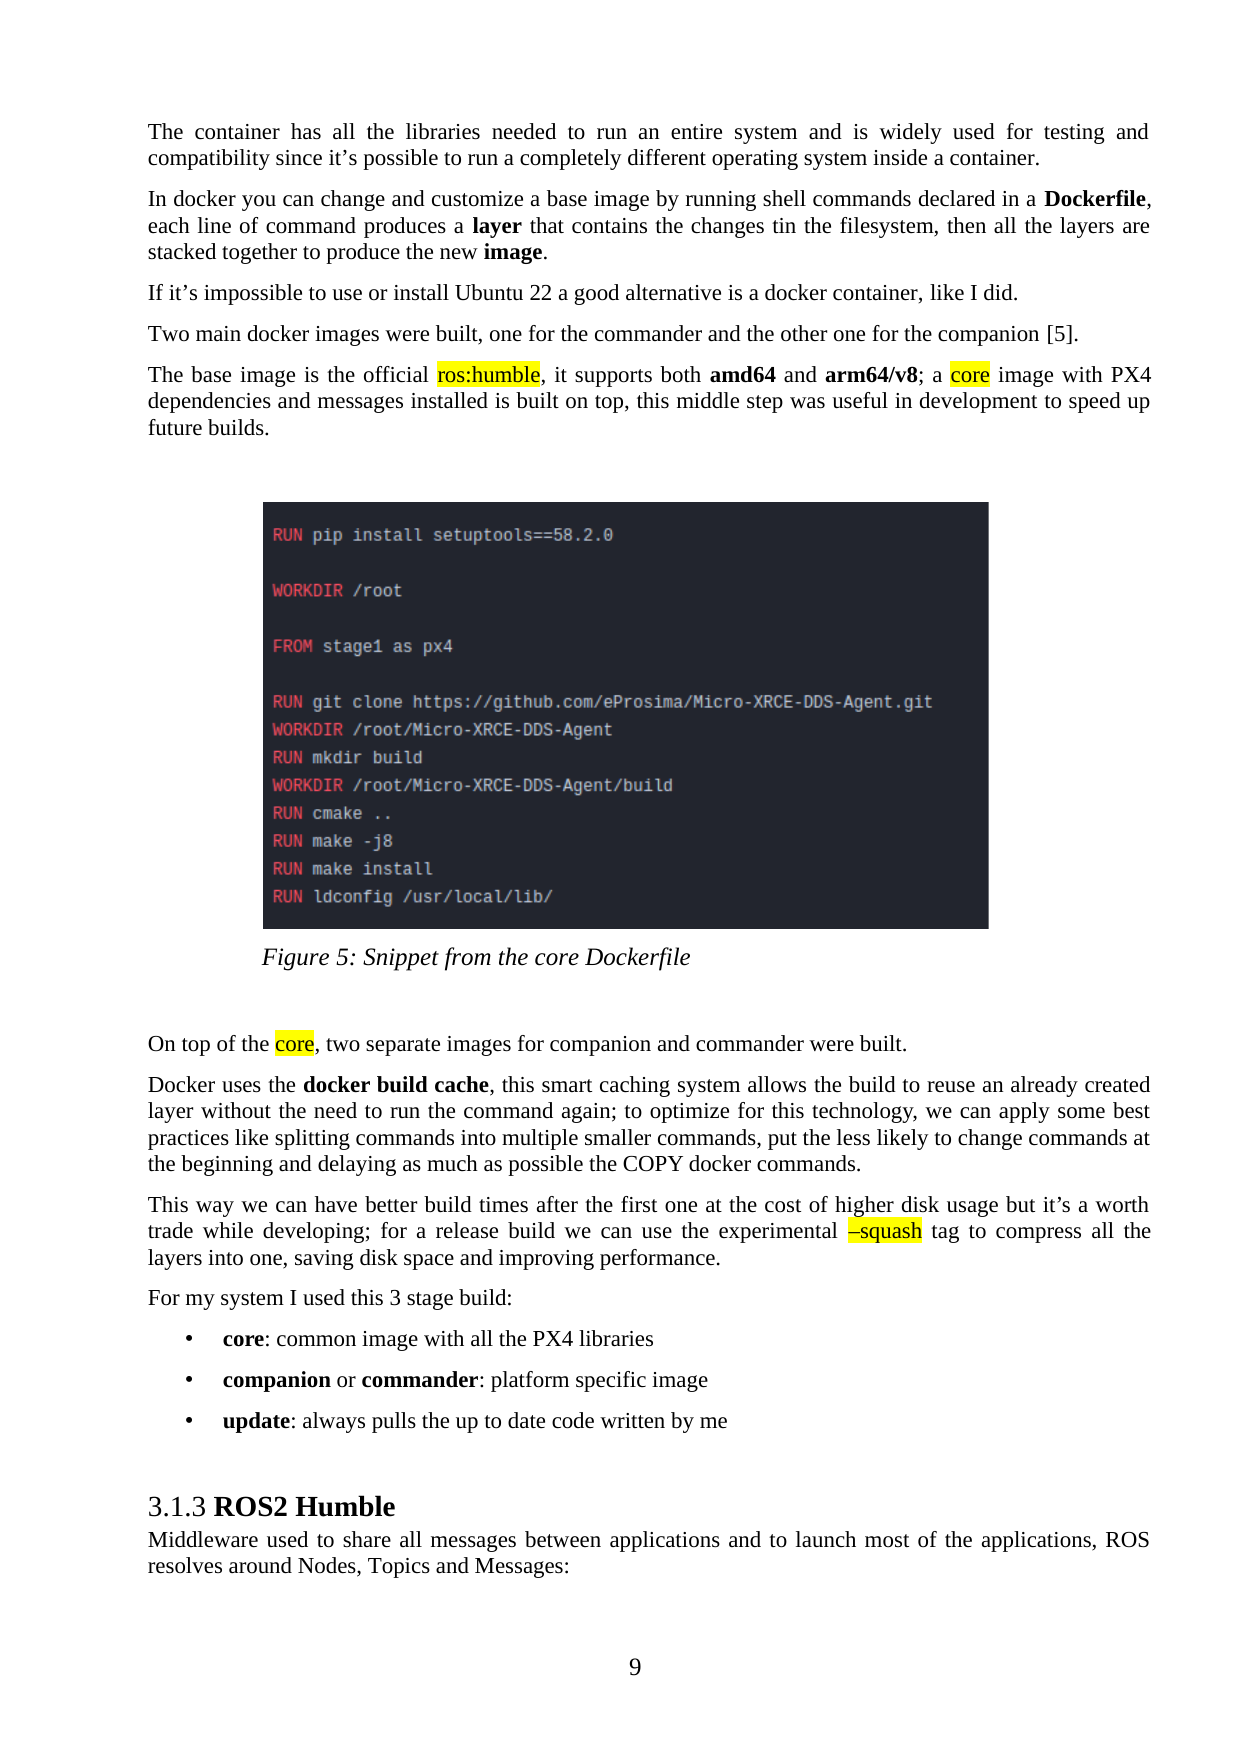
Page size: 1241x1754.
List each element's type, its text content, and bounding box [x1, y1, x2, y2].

list This way we can have better build times after the first one at the cost of higher disk usage but it’s a worth trade while developing; for a release build we can use the experimental –squash tag to compress all the layers into one, saving disk space and improving performance. [148, 1191, 1152, 1270]
list Docker uses the docker build cache, this smart caching system allows the build to reuse an already created layer without the need to run the command again; to optimize for this technology, we can apply some best practices like splitting commands into multiple smaller commands, put the less likely to change commands at the beginning and delaying as much as possible the COPY docker commands. [148, 1071, 1152, 1176]
list If it’s impossible to use or install Ubuntu 22 a good alternative is a docker container, like I did. [91, 279, 1152, 305]
list Middleware used to share all messages between applications and to launch most of the applications, ROS resolves around Nodes, Topics and Messages: [91, 1526, 1152, 1579]
list companion or commander: platform specific image [185, 1366, 1152, 1393]
list In docker you can change and customize a base image by running shell commands declared in a Dockerfile, each line of command produces a layer that contains the changes tin the filesystem, then all the layers are stacked together to produce the new image. [91, 185, 1152, 264]
list On top of the core, two separate images for companion and commander were built. [91, 454, 1152, 1056]
text For my system I used this 3 stage build: [148, 1284, 1152, 1311]
list update: always pulls the up to date code written by me [185, 1407, 1152, 1434]
list The container has all the libraries needed to run an entire system and is widely used for testing and compatibility since it’s possible to run a completely different operating system inside a container. [91, 118, 1152, 171]
list The base image is the official ros:humble, it supports both amd64 and arm64/v8; a core image with PX4 dependencies and messages installed is built on top, this middle step was useful in development to speed up future builds. [91, 361, 1152, 440]
picture [263, 502, 989, 929]
list Figure 5: Snippet from the core Dockerfile [262, 515, 987, 970]
subtitle 3.1.3 ROS2 Humble [148, 1489, 1152, 1523]
list core: common image with all the PX4 libraries [185, 1325, 1152, 1352]
list Two main docker images were built, one for the commander and the other one for the companion [5]. [91, 320, 1152, 346]
